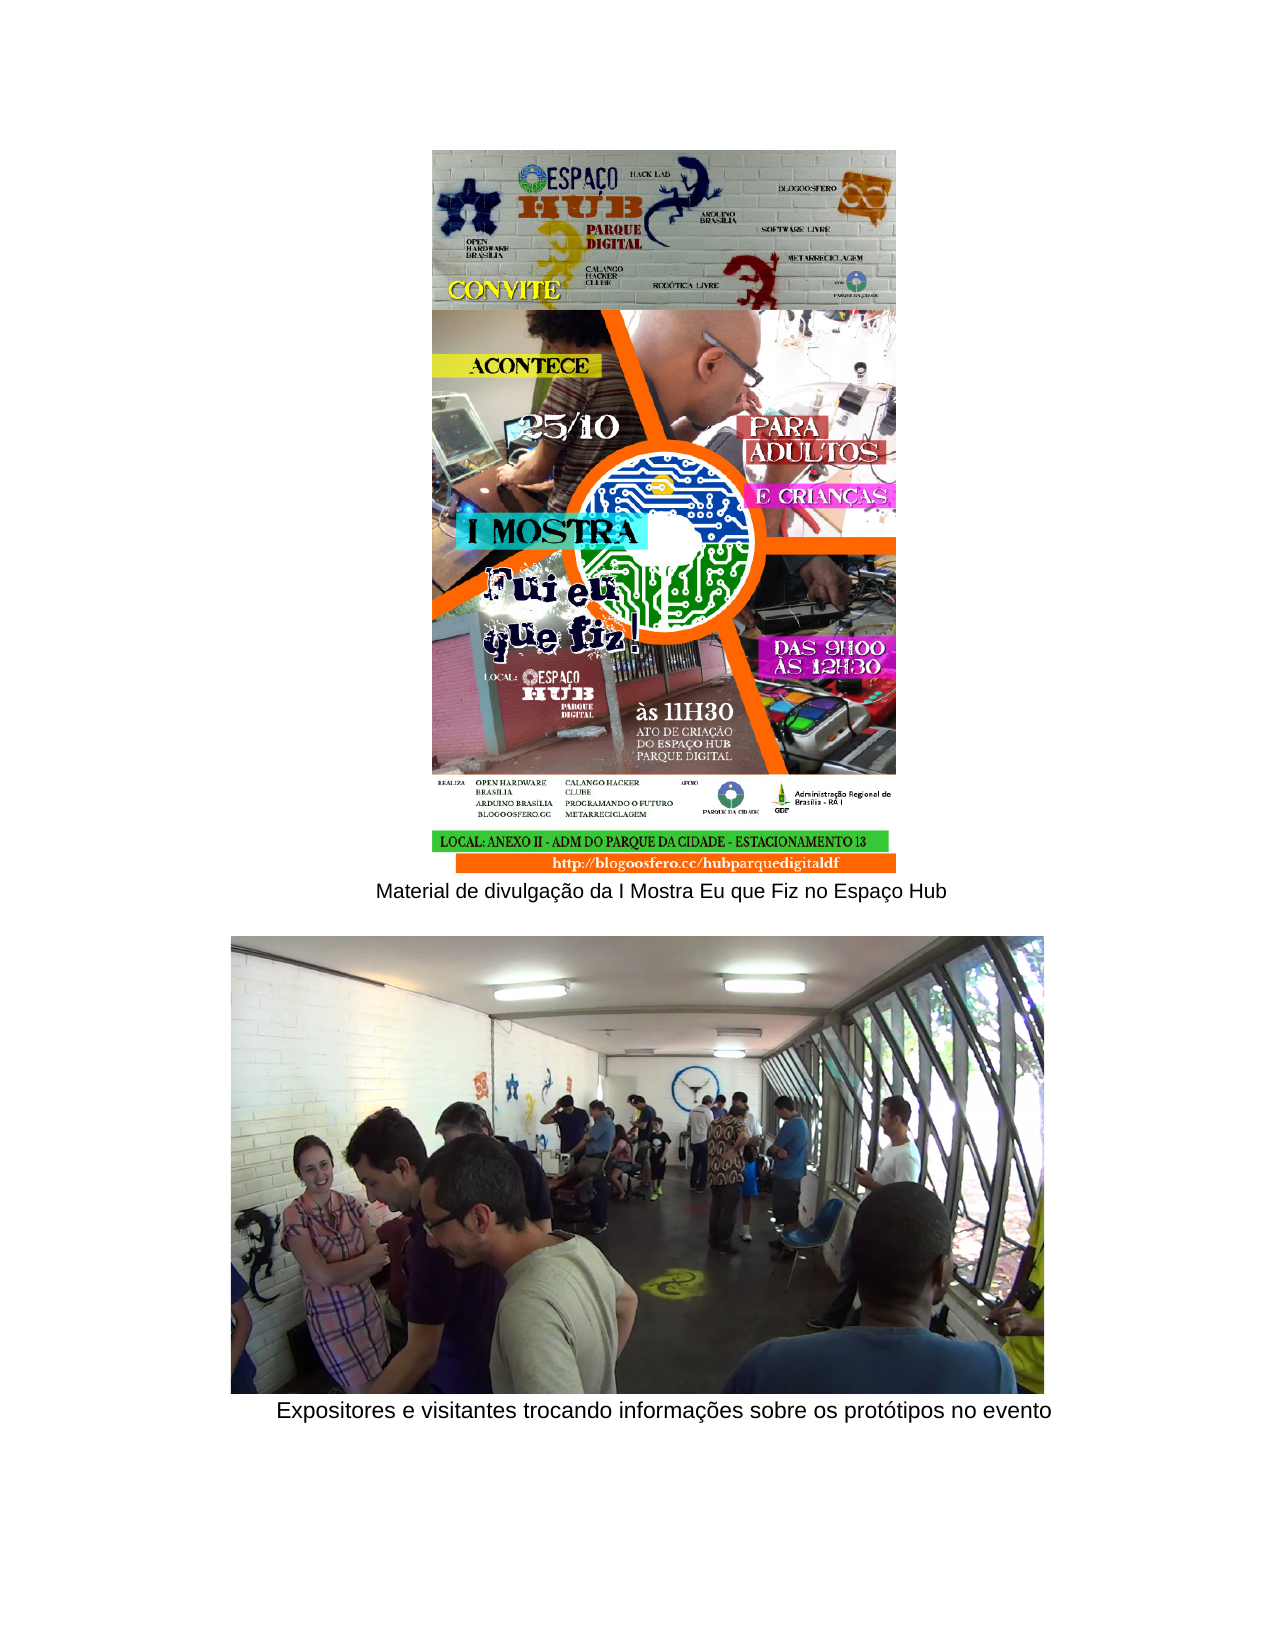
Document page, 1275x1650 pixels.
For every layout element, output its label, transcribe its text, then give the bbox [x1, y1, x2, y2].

picture [230, 936, 1045, 1394]
text Expositores e visitantes trocando informações sobre os protótipos no evento [150, 936, 1125, 1423]
text Material de divulgação da I Mostra Eu que Fiz no Espaço Hub [150, 880, 1125, 903]
picture [431, 150, 896, 877]
